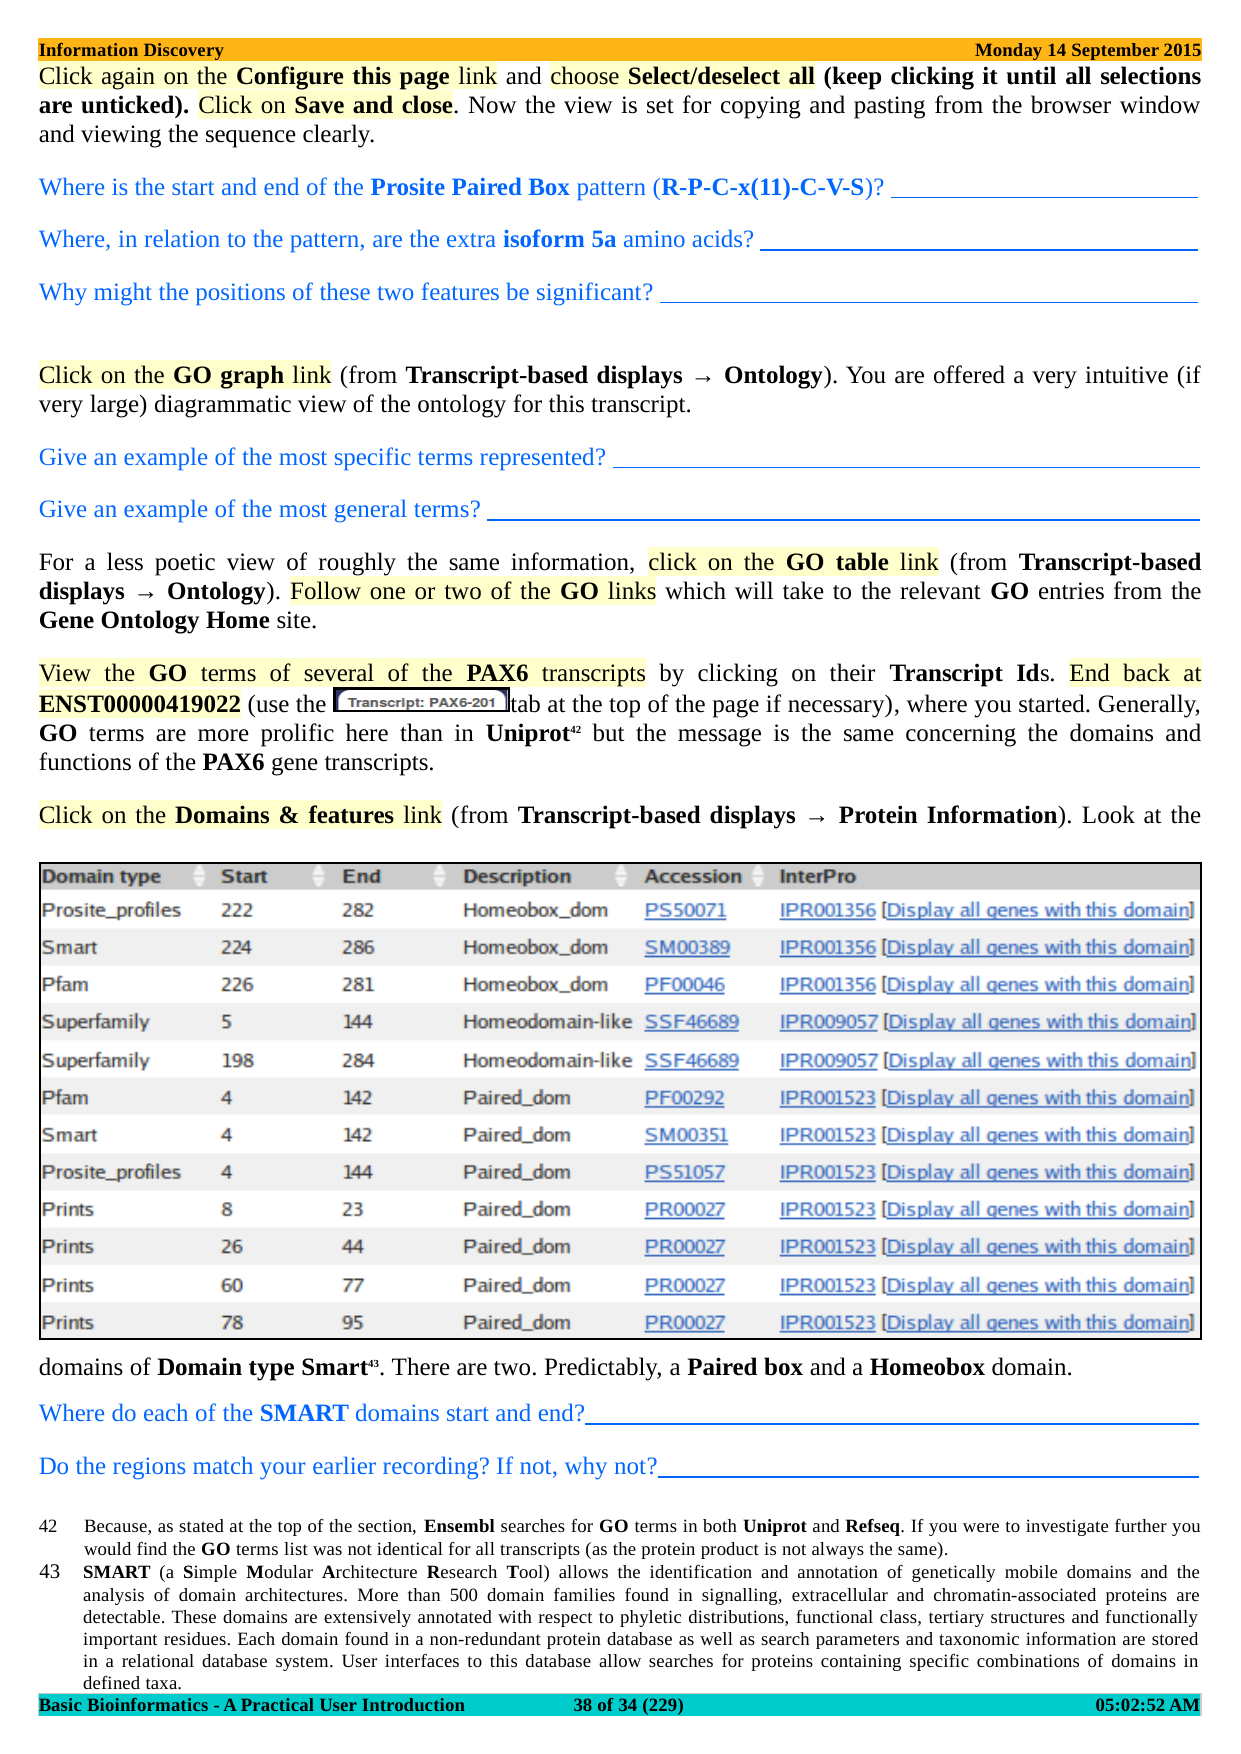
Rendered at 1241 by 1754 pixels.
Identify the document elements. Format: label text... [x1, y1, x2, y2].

text Click again on the Configure this page link and choose Select/deselect all (keep clicking it until all selections are unticked). Click on Save and close. Now the view is set for copying and pasting from the browser window and viewing the sequence clearly. [38, 61, 1202, 148]
text Do the regions match your earlier recording? If not, why not? [38, 1451, 1202, 1480]
text Give an example of the most general terms? [38, 494, 1202, 523]
text Click on the Domains & features link (from Transcript-based displays → Protein Information). Look at the [38, 799, 1202, 862]
text domains of Domain type Smart. There are two. Predictably, a Paired box and a Homeobox domain. [38, 863, 1202, 1381]
text For a less poetic view of roughly the same information, click on the GO table link (from Transcript-based displays → Ontology). Follow one or two of the GO links which will take to the relevant GO entries from the Gene Ontology Home site. [38, 547, 1202, 634]
text View the GO terms of several of the PAX6 transcripts by clicking on their Transcript Ids. End back at ENST00000419022 (use the tab at the top of the page if necessary), where you started. Generally, GO terms are more prolific here than in Uniprot but the message is the same concerning the domains and functions of the PAX6 gene transcripts. [38, 658, 1202, 776]
text Why might the positions of these two features be significant? [38, 277, 1202, 306]
text Give an example of the most specific terms represented? [38, 442, 1202, 471]
text Click on the GO graph link (from Transcript-based displays → Ontology). You are offered a very intuitive (if very large) diagrammatic view of the ontology for this transcript. [38, 360, 1202, 418]
text SMART (a Simple Modular Architecture Research Tool) allows the identification and annotation of genetically mobile domains and the analysis of domain architectures. More than 500 domain families found in signalling, extracellular and chromatin-associated proteins are detectable. These domains are extensively annotated with respect to phyletic distributions, functional class, tertiary structures and functionally important residues. Each domain found in a non-redundant protein database as well as search parameters and taxonomic information are stored in a relational database system. User interfaces to this database allow searches for proteins containing specific combinations of domains in defined taxa. [39, 1559, 1202, 1693]
text Where is the start and end of the Prosite Paired Box pattern (R-P-C-x(11)-C-V-S)? [38, 171, 1202, 200]
picture [336, 690, 508, 710]
picture [41, 864, 1200, 1338]
text Because, as stated at the top of the section, Ensembl searches for GO terms in both Uniprot and Refseq. If you were to investigate further you would find the GO terms list was not identical for all transcripts (as the protein product is not always the same). [38, 1515, 1202, 1559]
text Where do each of the SMART domains start and end? [38, 1398, 1202, 1427]
text Where, in relation to the pattern, are the extra isoform 5a amino acids? [38, 224, 1202, 253]
